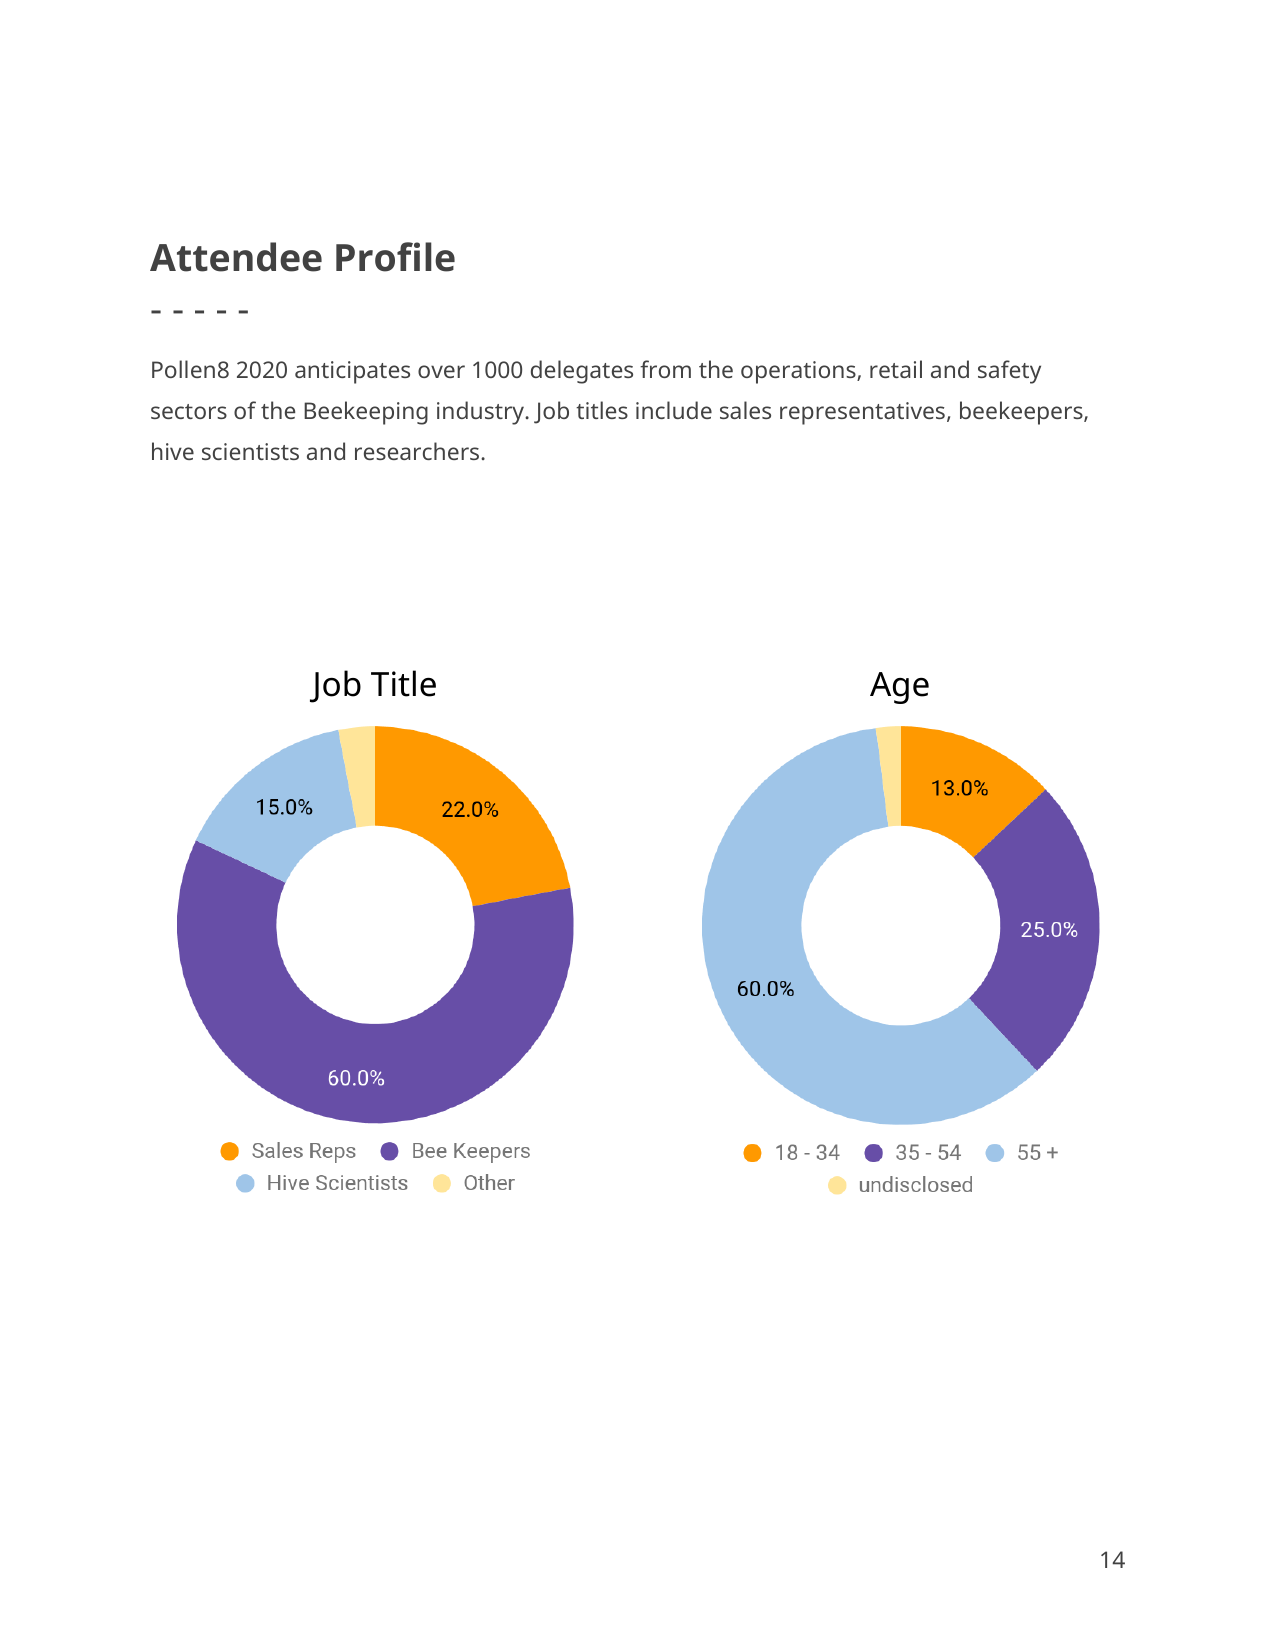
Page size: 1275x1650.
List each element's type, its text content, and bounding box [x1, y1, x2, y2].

subtitle Attendee Profile [150, 231, 1125, 282]
text - - - - - [150, 282, 1125, 333]
text Pollen8 2020 anticipates over 1000 delegates from the operations, retail and safety sectors of the Beekeeping industry. Job titles include sales representatives, beekeepers, hive scientists and researchers. [150, 354, 1125, 467]
subtitle Job Title [150, 660, 600, 706]
picture [675, 726, 1125, 1198]
picture [150, 726, 600, 1196]
subtitle Age [675, 660, 1125, 706]
